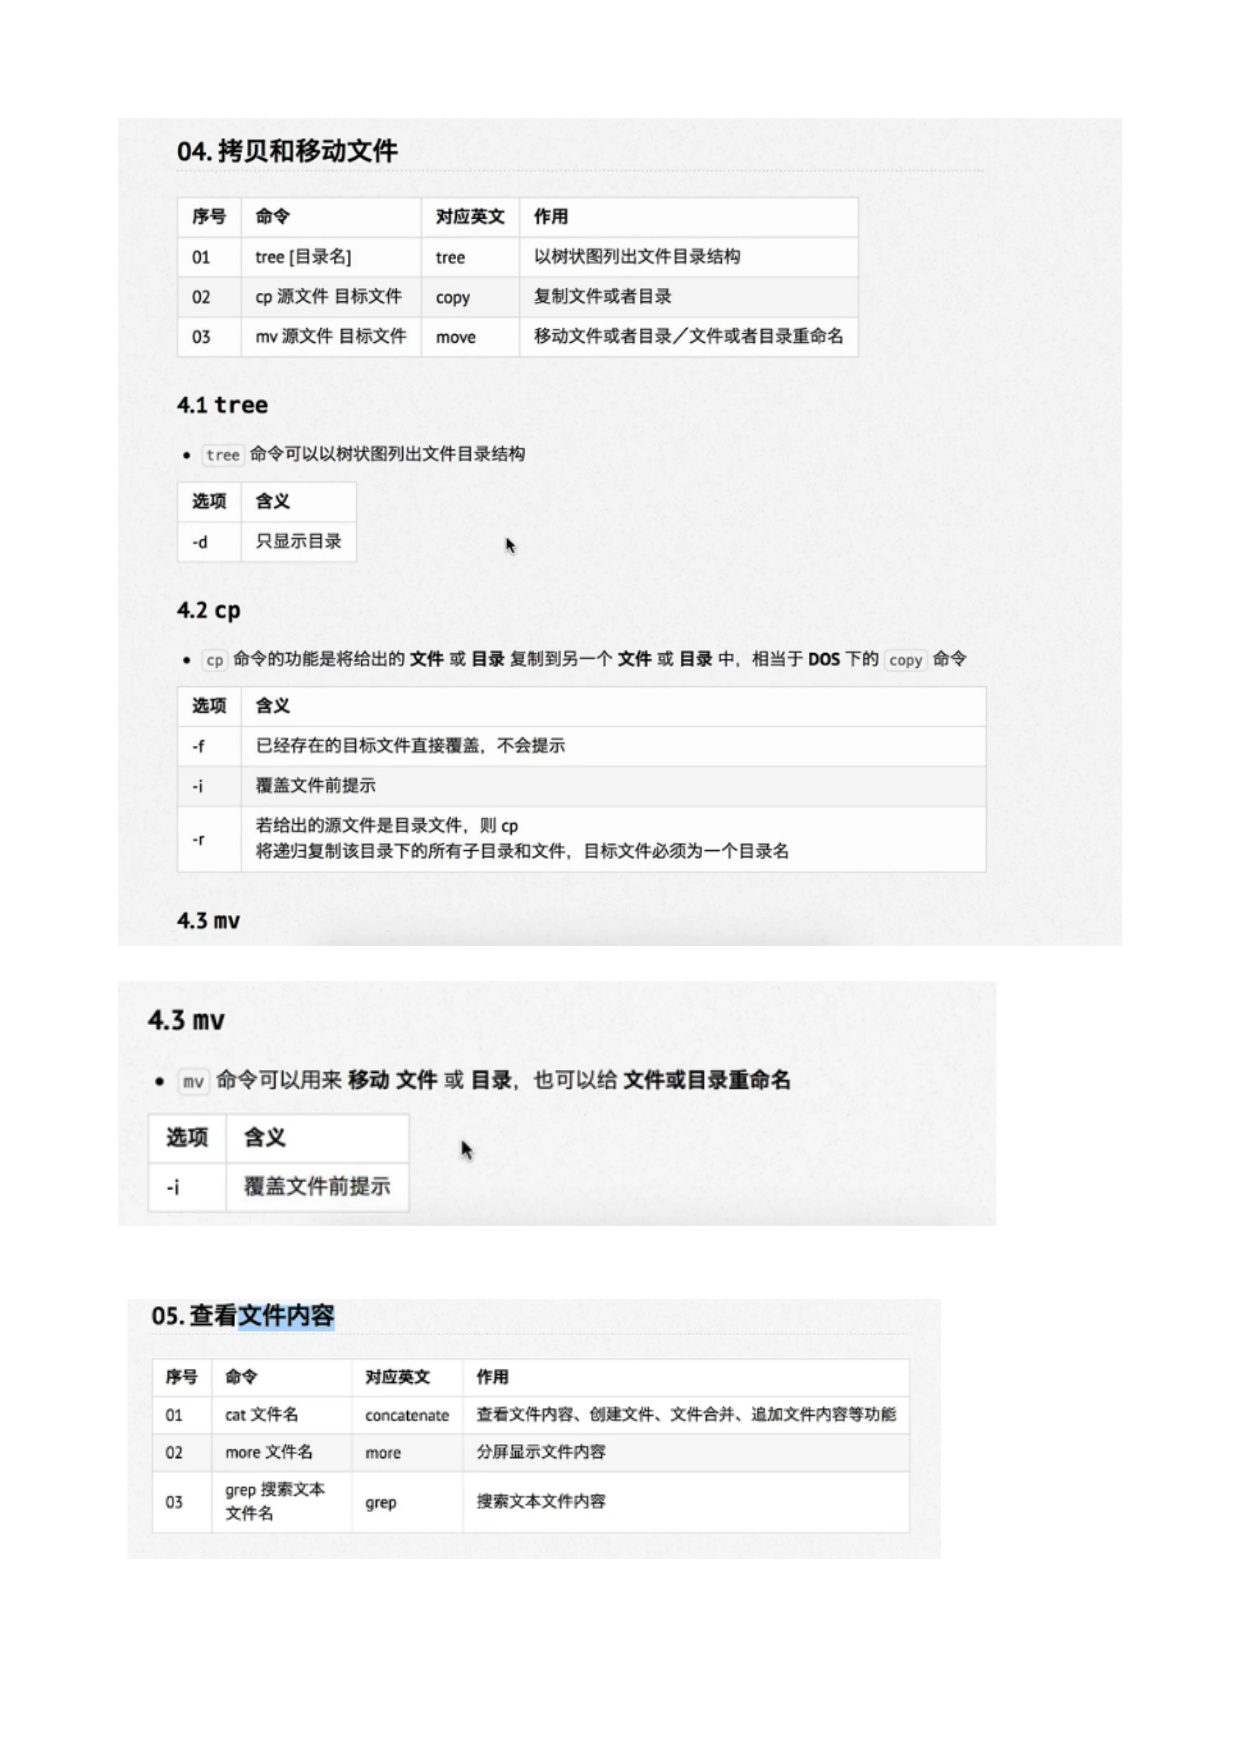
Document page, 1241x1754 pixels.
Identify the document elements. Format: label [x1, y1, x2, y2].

picture [118, 118, 1123, 946]
picture [127, 1299, 942, 1559]
picture [118, 981, 997, 1226]
